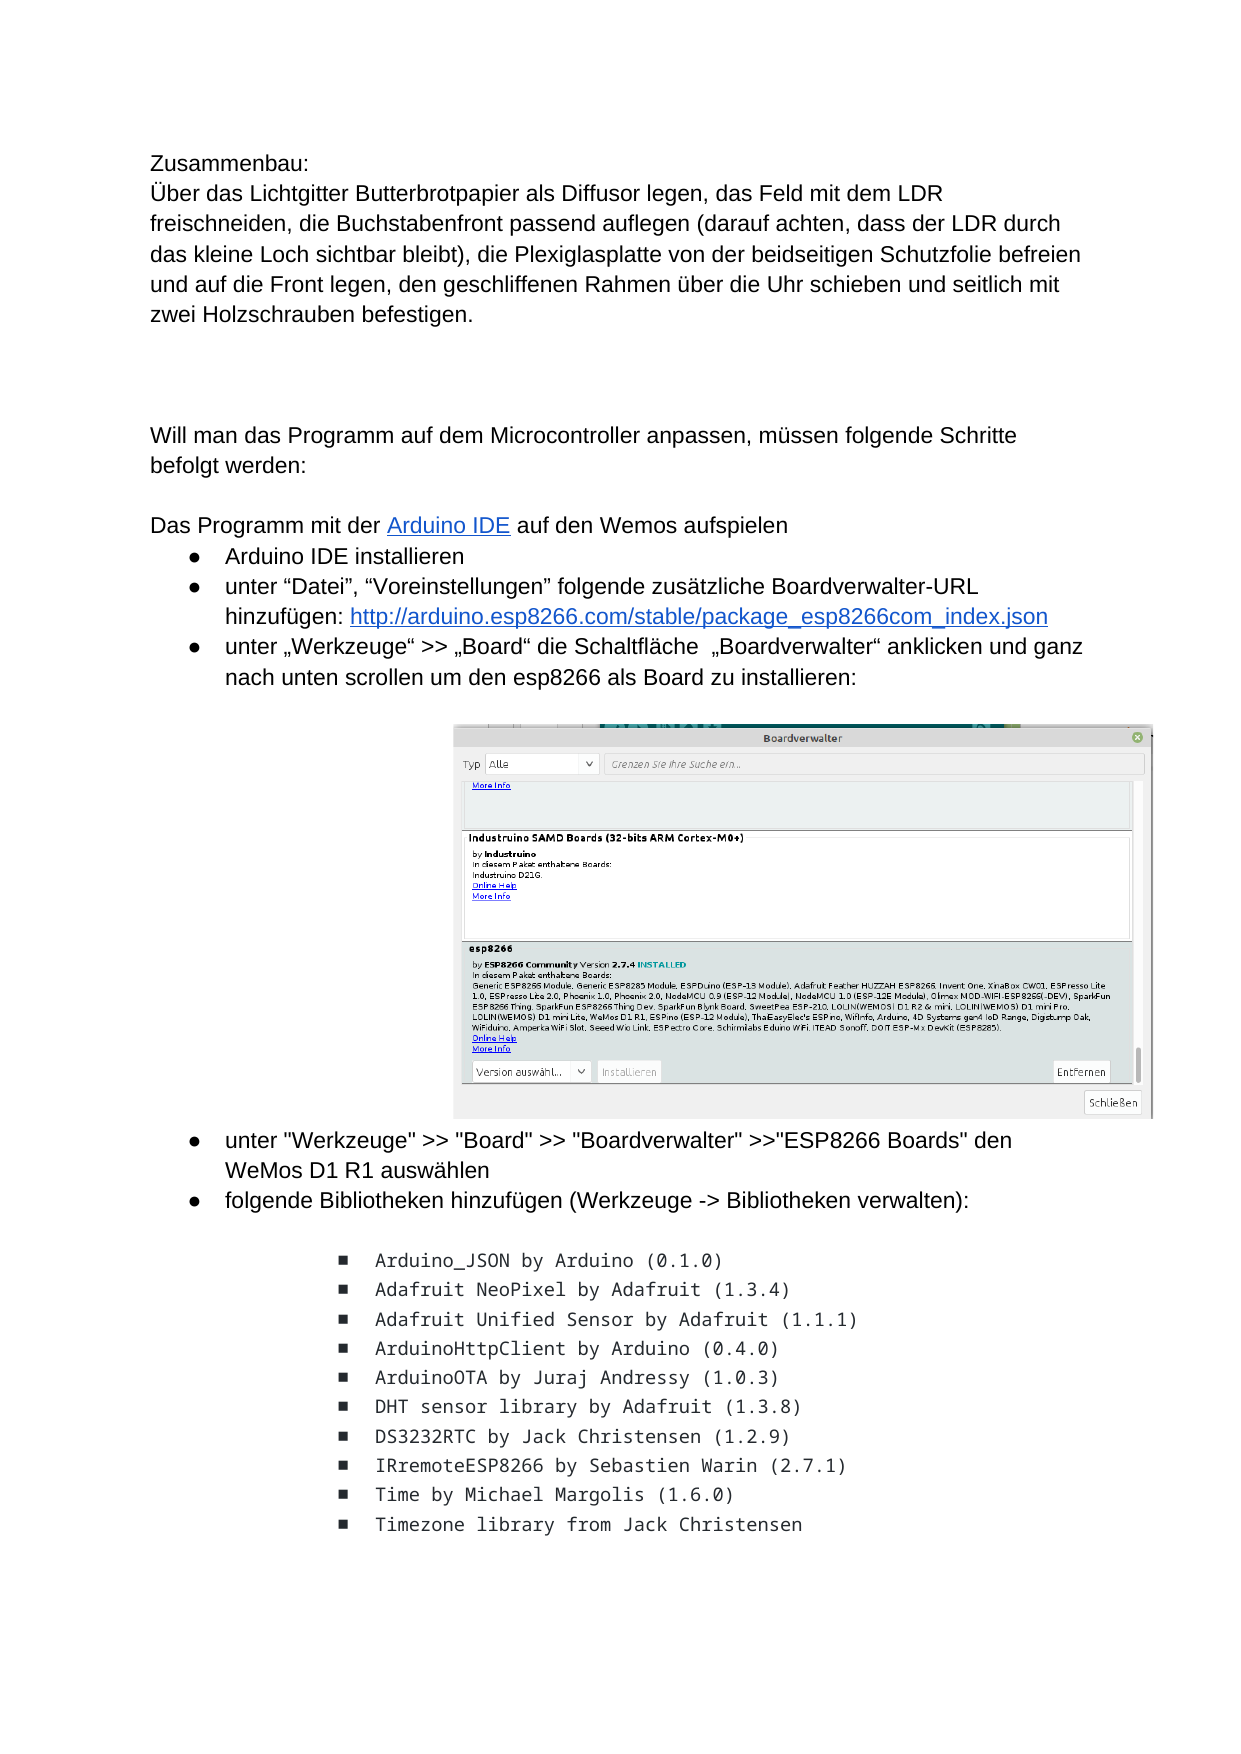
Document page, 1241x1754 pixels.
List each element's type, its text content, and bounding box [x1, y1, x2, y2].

list unter "Werkzeuge" >> "Board" >> "Boardverwalter" >>"ESP8266 Boards" den WeMos D1 R1 auswählen [187, 724, 1090, 1183]
list Time by Michael Margolis (1.6.0) [337, 1482, 1090, 1507]
list DHT sensor library by Adafruit (1.3.8) [337, 1394, 1090, 1419]
list ArduinoHttpClient by Arduino (0.4.0) [337, 1335, 1090, 1361]
list Adafruit NeoPixel by Adafruit (1.3.4) [337, 1277, 1090, 1302]
list Timezone library from Jack Christensen [337, 1511, 1090, 1595]
text Über das Lichtgitter Butterbrotpapier als Diffusor legen, das Feld mit dem LDR freischneiden, die Buchstabenfront passend auflegen (darauf achten, dass der LDR durch das kleine Loch sichtbar bleibt), die Plexiglasplatte von der beidseitigen Schutzfolie befreien und auf die Front legen, den geschliffenen Rahmen über die Uhr schieben und seitlich mit zwei Holzschrauben befestigen. [150, 180, 1090, 327]
list Adafruit Unified Sensor by Adafruit (1.1.1) [337, 1306, 1090, 1331]
list folgende Bibliotheken hinzufügen (Werkzeuge -> Bibliotheken verwalten): [187, 1187, 1090, 1243]
text Will man das Programm auf dem Microcontroller anpassen, müssen folgende Schritte befolgt werden: [150, 422, 1090, 478]
text Zusammenbau: [150, 150, 1090, 176]
list unter “Datei”, “Voreinstellungen” folgende zusätzliche Boardverwalter-URL hinzufügen: http://arduino.esp8266.com/stable/package_esp8266com_index.json [187, 573, 1090, 629]
list unter „Werkzeuge“ >> „Board“ die Schaltfläche „Boardverwalter“ anklicken und ganz nach unten scrollen um den esp8266 als Board zu installieren: [187, 633, 1090, 690]
list DS3232RTC by Jack Christensen (1.2.9) [337, 1423, 1090, 1448]
list ArduinoOTA by Juraj Andressy (1.0.3) [337, 1364, 1090, 1390]
list Arduino IDE installieren [187, 543, 1090, 569]
picture [453, 724, 1154, 1119]
list Arduino_JSON by Arduino (0.1.0) [337, 1247, 1090, 1273]
text Das Programm mit der Arduino IDE auf den Wemos aufspielen [150, 512, 1090, 539]
list IRremoteESP8266 by Sebastien Warin (2.7.1) [337, 1452, 1090, 1478]
